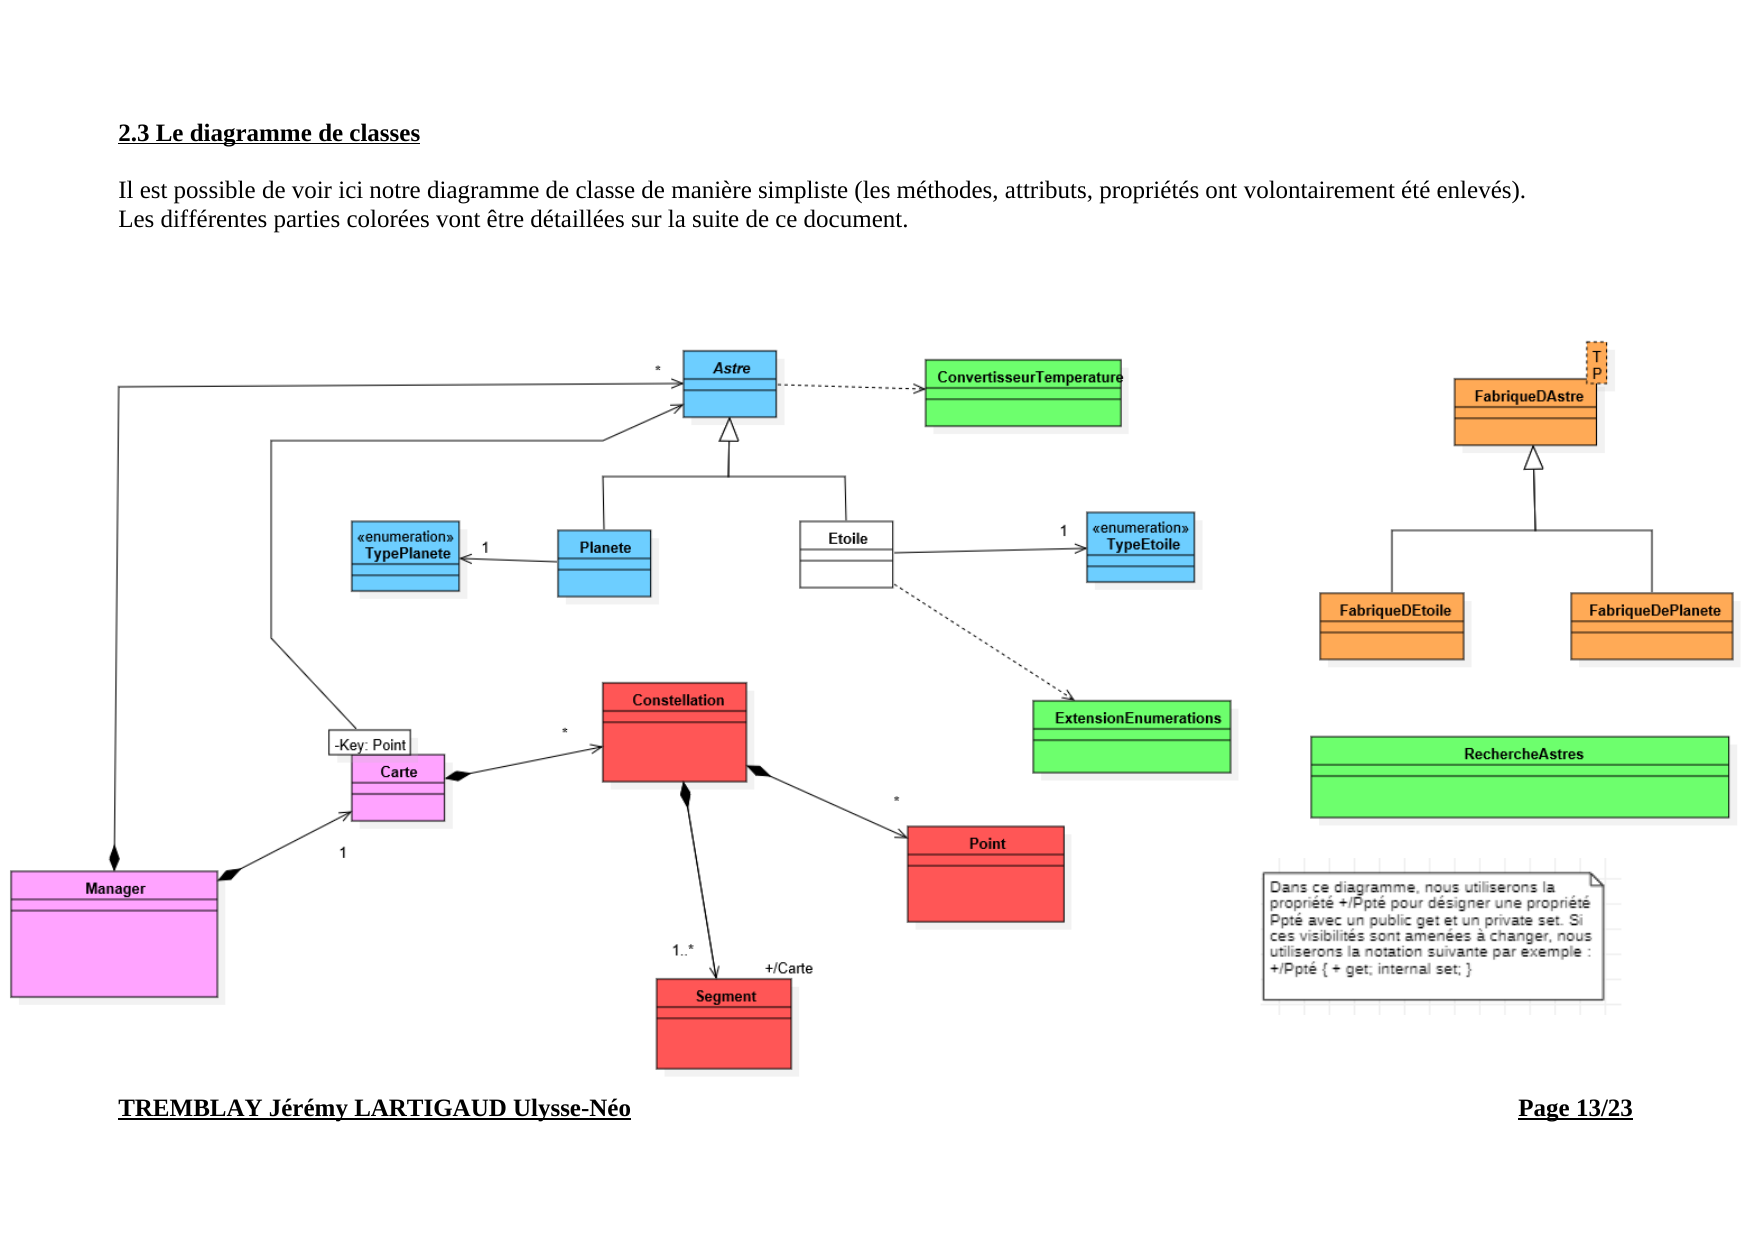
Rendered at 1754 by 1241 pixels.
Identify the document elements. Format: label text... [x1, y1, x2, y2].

picture [0, 277, 1754, 1089]
text Il est possible de voir ici notre diagramme de classe de manière simpliste (les méthodes, attributs, propriétés ont volontairement été enlevés). [118, 176, 1636, 204]
text Les différentes parties colorées vont être détaillées sur la suite de ce document. [118, 204, 1636, 233]
text 2.3 Le diagramme de classes [118, 118, 1636, 147]
